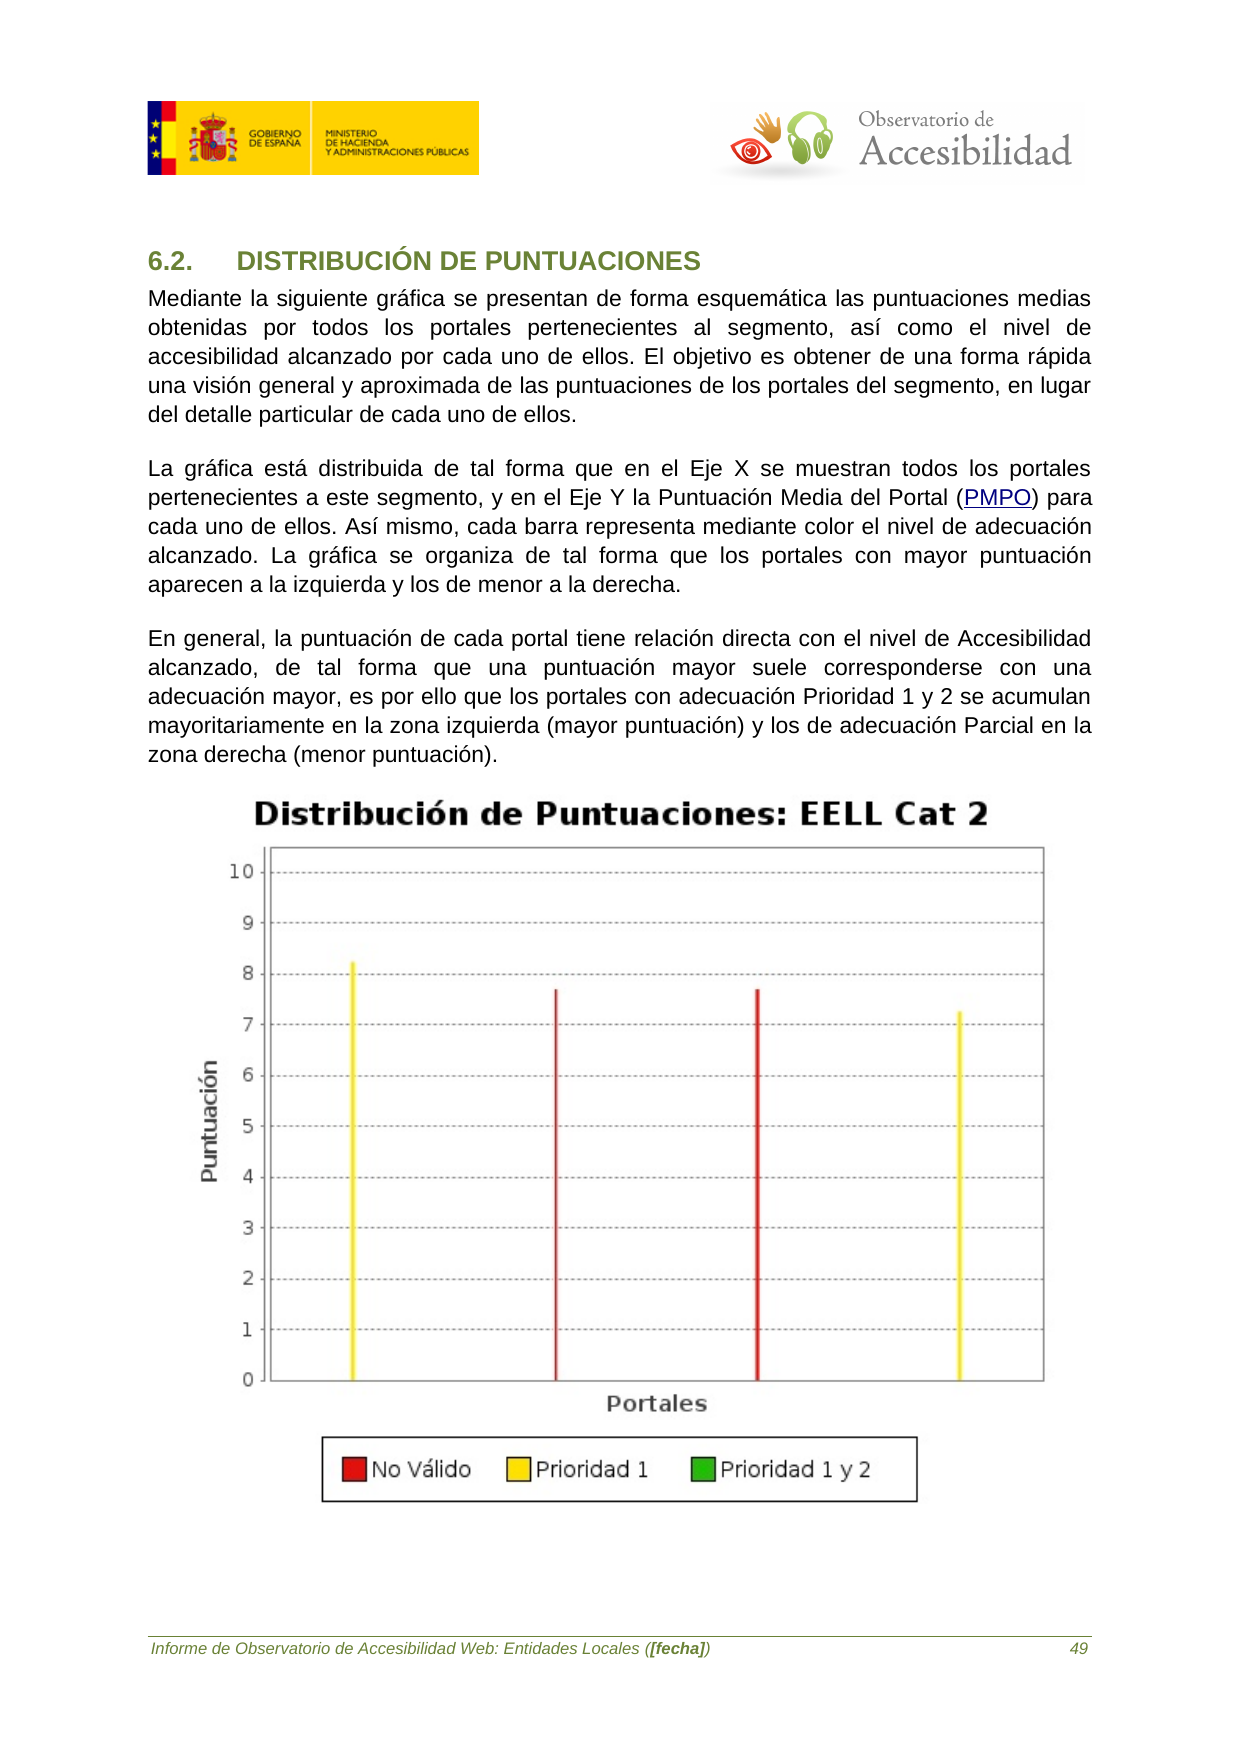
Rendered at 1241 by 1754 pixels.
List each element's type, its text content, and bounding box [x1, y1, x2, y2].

picture [178, 794, 1062, 1504]
text En general, la puntuación de cada portal tiene relación directa con el nivel de Accesibilidad alcanzado, de tal forma que una puntuación mayor suele corresponderse con una adecuación mayor, es por ello que los portales con adecuación Prioridad 1 y 2 se acumulan mayoritariamente en la zona izquierda (mayor puntuación) y los de adecuación Parcial en la zona derecha (menor puntuación). [148, 625, 1092, 767]
text La gráfica está distribuida de tal forma que en el Eje X se muestran todos los portales pertenecientes a este segmento, y en el Eje Y la Puntuación Media del Portal (PMPO) para cada uno de ellos. Así mismo, cada barra representa mediante color el nivel de adecuación alcanzado. La gráfica se organiza de tal forma que los portales con mayor puntuación aparecen a la izquierda y los de menor a la derecha. [148, 455, 1092, 597]
subtitle Distribución de puntuaciones [148, 245, 1092, 276]
picture [147, 101, 479, 175]
text Mediante la siguiente gráfica se presentan de forma esquemática las puntuaciones medias obtenidas por todos los portales pertenecientes al segmento, así como el nivel de accesibilidad alcanzado por cada uno de ellos. El objetivo es obtener de una forma rápida una visión general y aproximada de las puntuaciones de los portales del segmento, en lugar del detalle particular de cada uno de ellos. [148, 285, 1092, 427]
picture [710, 102, 1086, 185]
